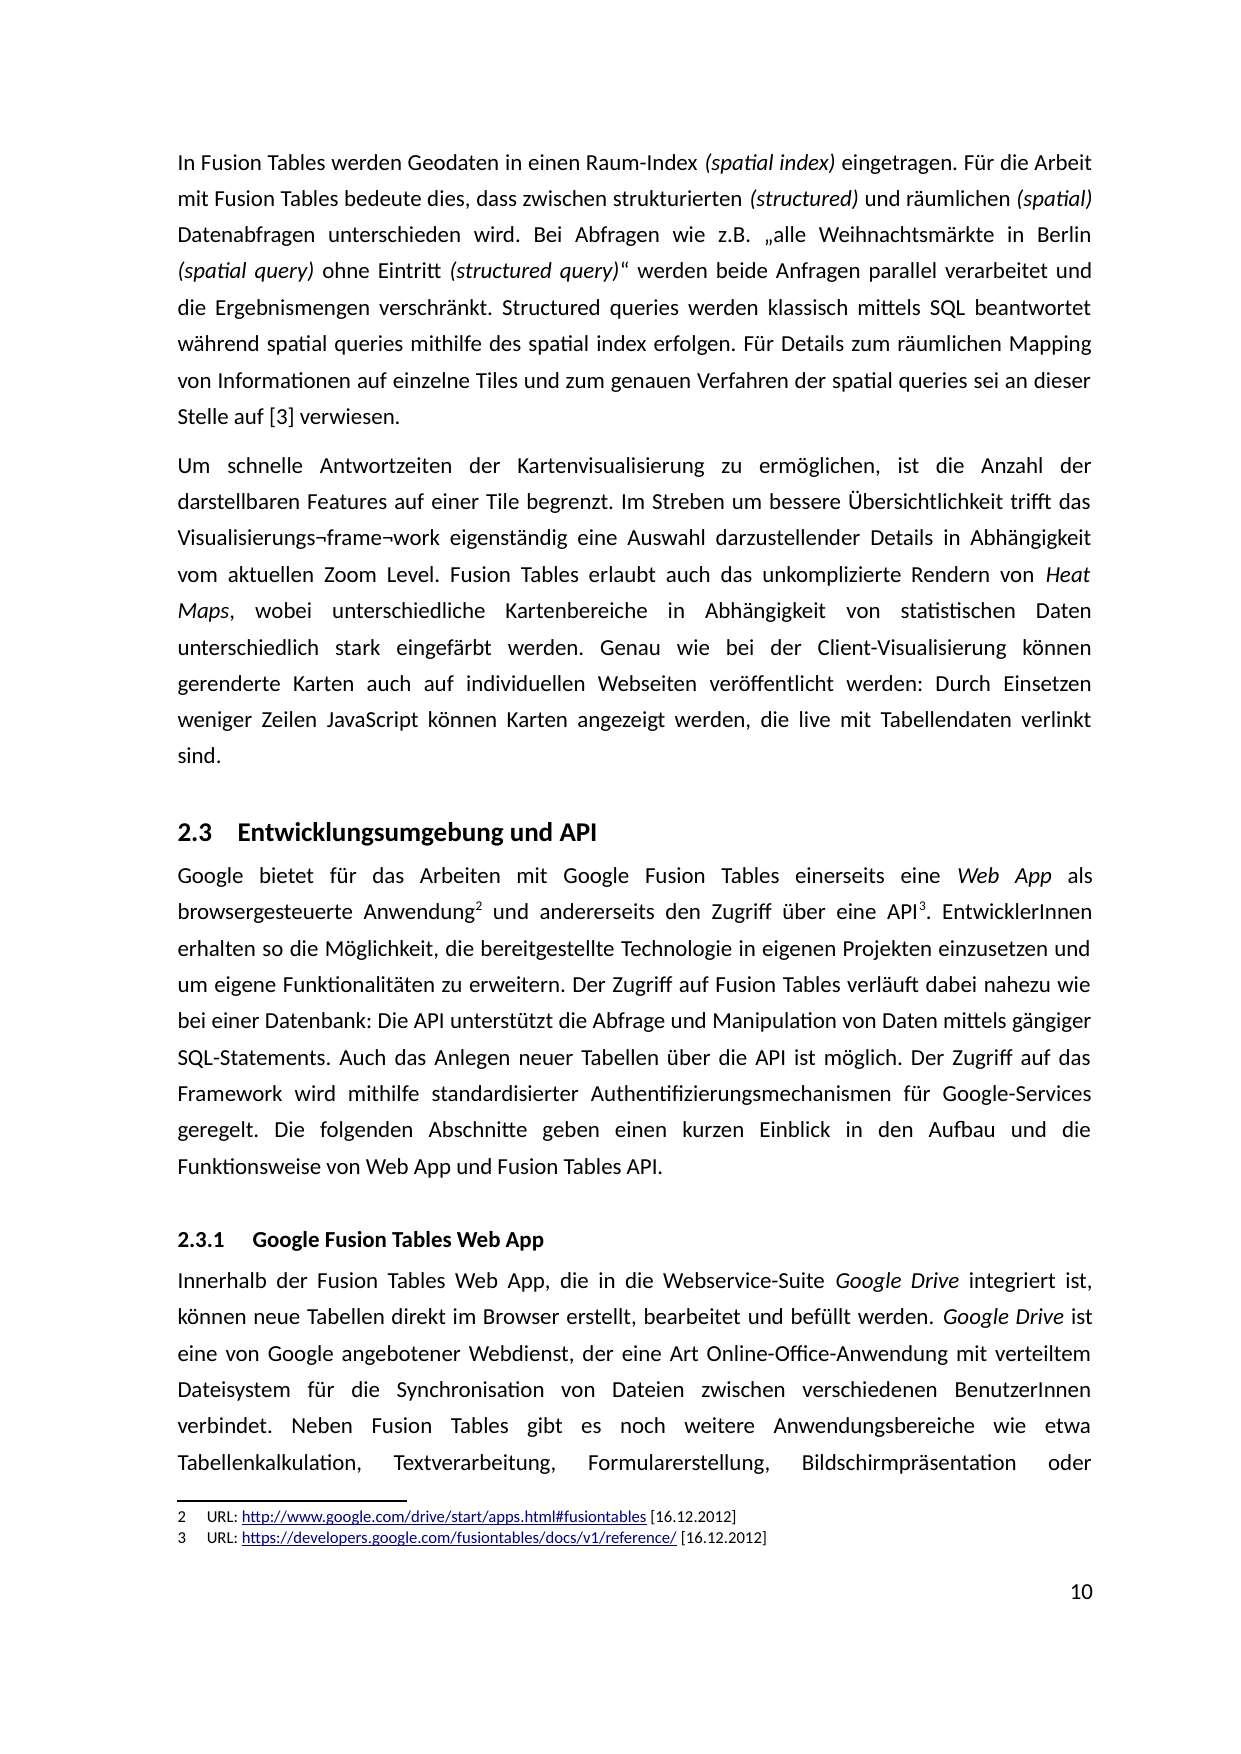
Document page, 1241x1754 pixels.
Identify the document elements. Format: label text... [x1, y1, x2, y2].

text Google bietet für das Arbeiten mit Google Fusion Tables einerseits eine Web App als browsergesteuerte Anwendung und andererseits den Zugriff über eine API. EntwicklerInnen erhalten so die Möglichkeit, die bereitgestellte Technologie in eigenen Projekten einzusetzen und um eigene Funktionalitäten zu erweitern. Der Zugriff auf Fusion Tables verläuft dabei nahezu wie bei einer Datenbank: Die API unterstützt die Abfrage und Manipulation von Daten mittels gängiger SQL-Statements. Auch das Anlegen neuer Tabellen über die API ist möglich. Der Zugriff auf das Framework wird mithilfe standardisierter Authentifizierungsmechanismen für Google-Services geregelt. Die folgenden Abschnitte geben einen kurzen Einblick in den Aufbau und die Funktionsweise von Web App und Fusion Tables API. [177, 861, 1093, 1180]
text URL: https://developers.google.com/fusiontables/docs/v1/reference/ [16.12.2012] [177, 1527, 1093, 1547]
text In Fusion Tables werden Geodaten in einen Raum-Index (spatial index) eingetragen. Für die Arbeit mit Fusion Tables bedeute dies, dass zwischen strukturierten (structured) und räumlichen (spatial) Datenabfragen unterschieden wird. Bei Abfragen wie z.B. „alle Weihnachtsmärkte in Berlin (spatial query) ohne Eintritt (structured query)“ werden beide Anfragen parallel verarbeitet und die Ergebnismengen verschränkt. Structured queries werden klassisch mittels SQL beantwortet während spatial queries mithilfe des spatial index erfolgen. Für Details zum räumlichen Mapping von Informationen auf einzelne Tiles und zum genauen Verfahren der spatial queries sei an dieser Stelle auf [3] verwiesen. [177, 148, 1093, 430]
text Innerhalb der Fusion Tables Web App, die in die Webservice-Suite Google Drive integriert ist, können neue Tabellen direkt im Browser erstellt, bearbeitet und befüllt werden. Google Drive ist eine von Google angebotener Webdienst, der eine Art Online-Office-Anwendung mit verteiltem Dateisystem für die Synchronisation von Dateien zwischen verschiedenen BenutzerInnen verbindet. Neben Fusion Tables gibt es noch weitere Anwendungsbereiche wie etwa Tabellenkalkulation, Textverarbeitung, Formularerstellung, Bildschirmpräsentation oder [177, 1266, 1093, 1476]
subtitle Google Fusion Tables Web App [177, 1226, 1093, 1253]
text URL: http://www.google.com/drive/start/apps.html#fusiontables [16.12.2012] [177, 1507, 1093, 1527]
subtitle Entwicklungsumgebung und API [177, 815, 1093, 848]
text Um schnelle Antwortzeiten der Kartenvisualisierung zu ermöglichen, ist die Anzahl der darstellbaren Features auf einer Tile begrenzt. Im Streben um bessere Übersichtlichkeit trifft das Visualisierungs¬frame¬work eigenständig eine Auswahl darzustellender Details in Abhängigkeit vom aktuellen Zoom Level. Fusion Tables erlaubt auch das unkomplizierte Rendern von Heat Maps, wobei unterschiedliche Kartenbereiche in Abhängigkeit von statistischen Daten unterschiedlich stark eingefärbt werden. Genau wie bei der Client-Visualisierung können gerenderte Karten auch auf individuellen Webseiten veröffentlicht werden: Durch Einsetzen weniger Zeilen JavaScript können Karten angezeigt werden, die live mit Tabellendaten verlinkt sind. [177, 451, 1093, 770]
